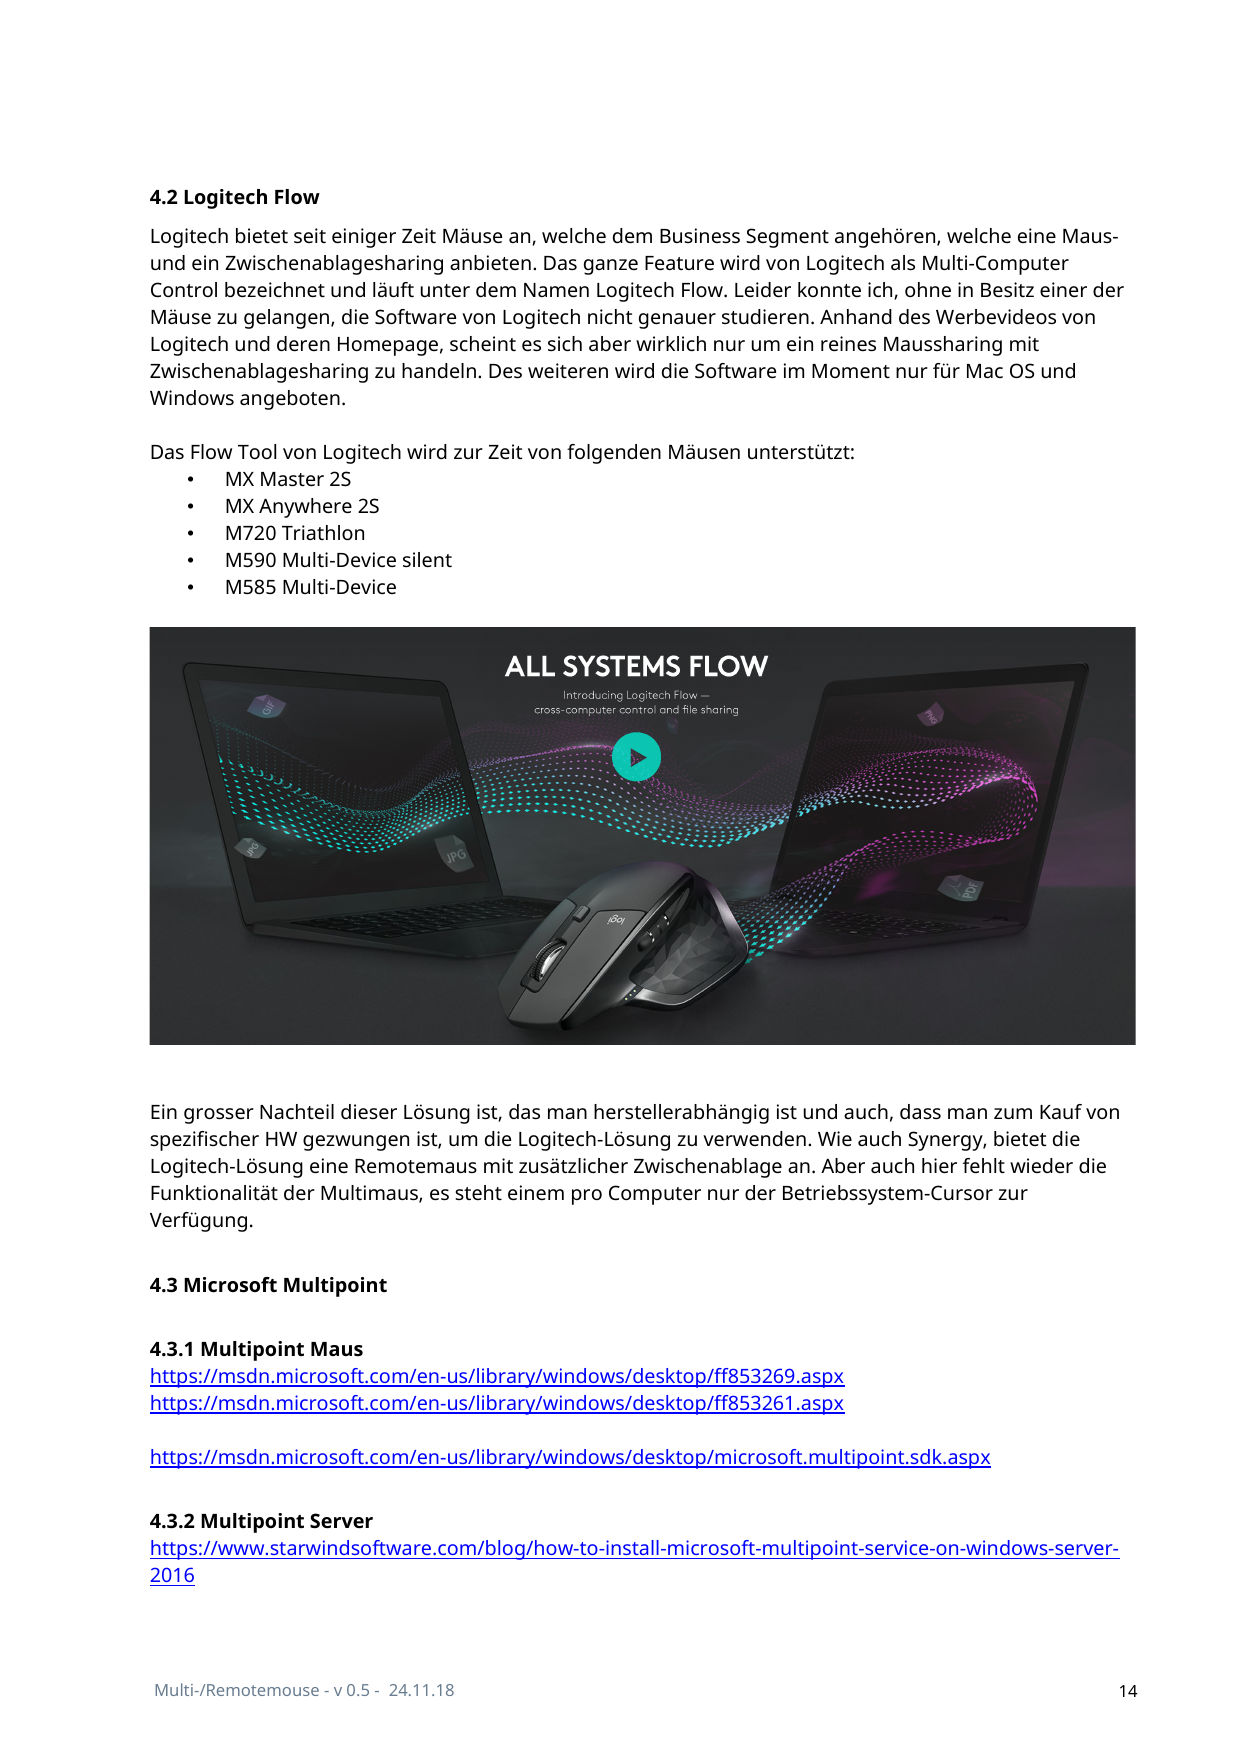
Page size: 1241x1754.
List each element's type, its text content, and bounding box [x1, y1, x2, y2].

list M720 Triathlon [187, 519, 1136, 546]
text https://msdn.microsoft.com/en-us/library/windows/desktop/ff853269.aspx [149, 1362, 1136, 1389]
subtitle Multipoint Maus [149, 1335, 1136, 1362]
text https://msdn.microsoft.com/en-us/library/windows/desktop/microsoft.multipoint.sdk.aspx [149, 1443, 1136, 1470]
subtitle Microsoft Multipoint [149, 1271, 1136, 1298]
text https://www.starwindsoftware.com/blog/how-to-install-microsoft-multipoint-service-on-windows-server-2016 [149, 1535, 1136, 1589]
text Logitech bietet seit einiger Zeit Mäuse an, welche dem Business Segment angehören, welche eine Maus- und ein Zwischenablagesharing anbieten. Das ganze Feature wird von Logitech als Multi-Computer Control bezeichnet und läuft unter dem Namen Logitech Flow. Leider konnte ich, ohne in Besitz einer der Mäuse zu gelangen, die Software von Logitech nicht genauer studieren. Anhand des Werbevideos von Logitech und deren Homepage, scheint es sich aber wirklich nur um ein reines Maussharing mit Zwischenablagesharing zu handeln. Des weiteren wird die Software im Moment nur für Mac OS und Windows angeboten. [149, 223, 1136, 411]
picture [149, 627, 1136, 1045]
text Das Flow Tool von Logitech wird zur Zeit von folgenden Mäusen unterstützt: [149, 438, 1136, 465]
list M590 Multi-Device silent [187, 546, 1136, 573]
list MX Anywhere 2S [187, 492, 1136, 519]
text https://msdn.microsoft.com/en-us/library/windows/desktop/ff853261.aspx [149, 1389, 1136, 1416]
list M585 Multi-Device [187, 573, 1136, 600]
subtitle Logitech Flow [149, 183, 1136, 210]
subtitle Multipoint Server [149, 1508, 1136, 1535]
list MX Master 2S [187, 465, 1136, 492]
text Ein grosser Nachteil dieser Lösung ist, das man herstellerabhängig ist und auch, dass man zum Kauf von spezifischer HW gezwungen ist, um die Logitech-Lösung zu verwenden. Wie auch Synergy, bietet die Logitech-Lösung eine Remotemaus mit zusätzlicher Zwischenablage an. Aber auch hier fehlt wieder die Funktionalität der Multimaus, es steht einem pro Computer nur der Betriebssystem-Cursor zur Verfügung. [149, 1098, 1136, 1233]
